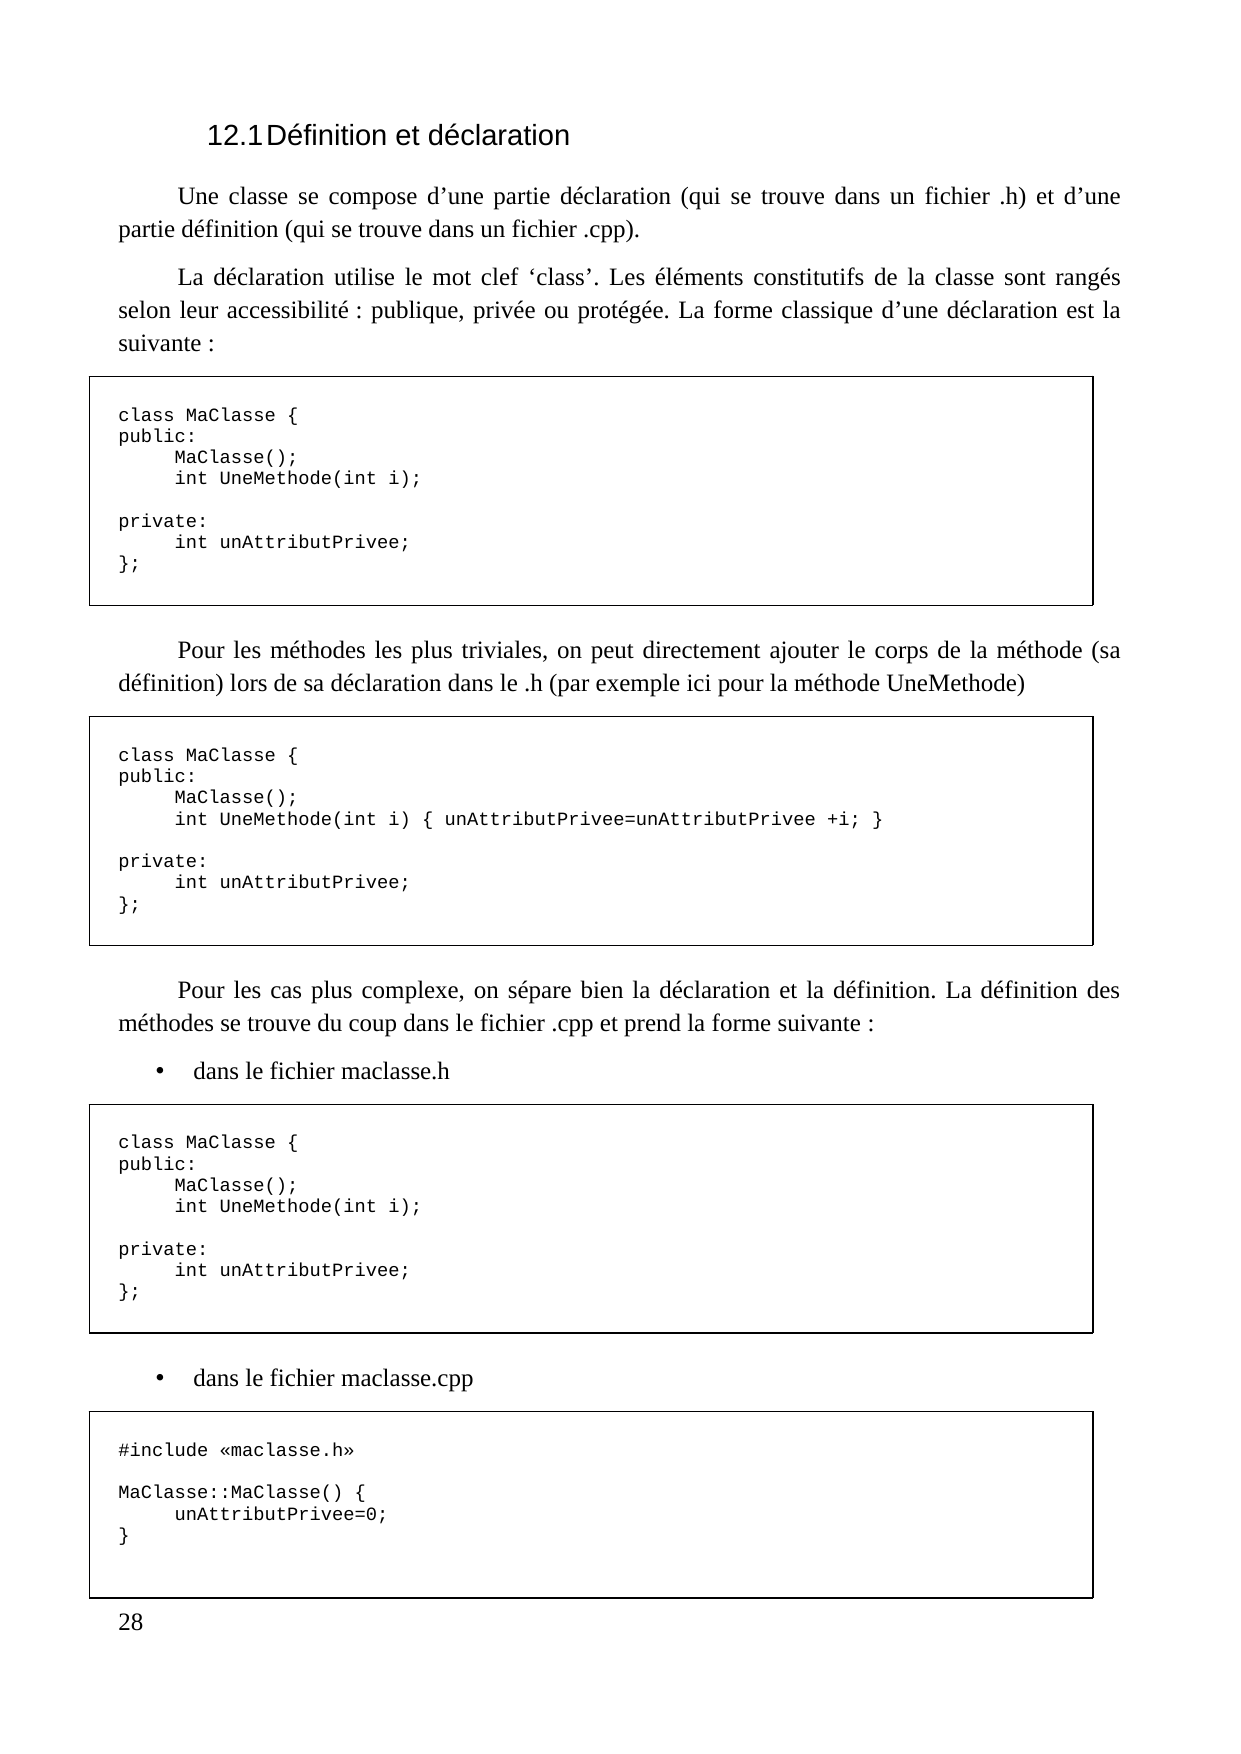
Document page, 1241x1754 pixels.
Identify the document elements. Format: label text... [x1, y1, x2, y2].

list dans le fichier maclasse.h [156, 1056, 1122, 1084]
text class MaClasse { public: MaClasse(); int UneMethode(int i); private: int unAttributPrivee; }; [90, 377, 1092, 605]
text class MaClasse { public: MaClasse(); int UneMethode(int i) { unAttributPrivee=unAttributPrivee +i; } private: int unAttributPrivee; }; [90, 717, 1092, 945]
text #include «maclasse.h» MaClasse::MaClasse() { unAttributPrivee=0; } [90, 1412, 1092, 1597]
text class MaClasse { public: MaClasse(); int UneMethode(int i); private: int unAttributPrivee; }; [90, 1105, 1092, 1332]
text Pour les cas plus complexe, on sépare bien la déclaration et la définition. La définition des méthodes se trouve du coup dans le fichier .cpp et prend la forme suivante : [118, 975, 1122, 1037]
text Une classe se compose d’une partie déclaration (qui se trouve dans un fichier .h) et d’une partie définition (qui se trouve dans un fichier .cpp). [118, 181, 1122, 243]
text La déclaration utilise le mot clef ‘class’. Les éléments constitutifs de la classe sont rangés selon leur accessibilité : publique, privée ou protégée. La forme classique d’une déclaration est la suivante : [118, 262, 1122, 357]
text Pour les méthodes les plus triviales, on peut directement ajouter le corps de la méthode (sa définition) lors de sa déclaration dans le .h (par exemple ici pour la méthode UneMethode) [118, 635, 1122, 697]
subtitle Définition et déclaration [118, 118, 1122, 152]
list dans le fichier maclasse.cpp [156, 1363, 1122, 1392]
